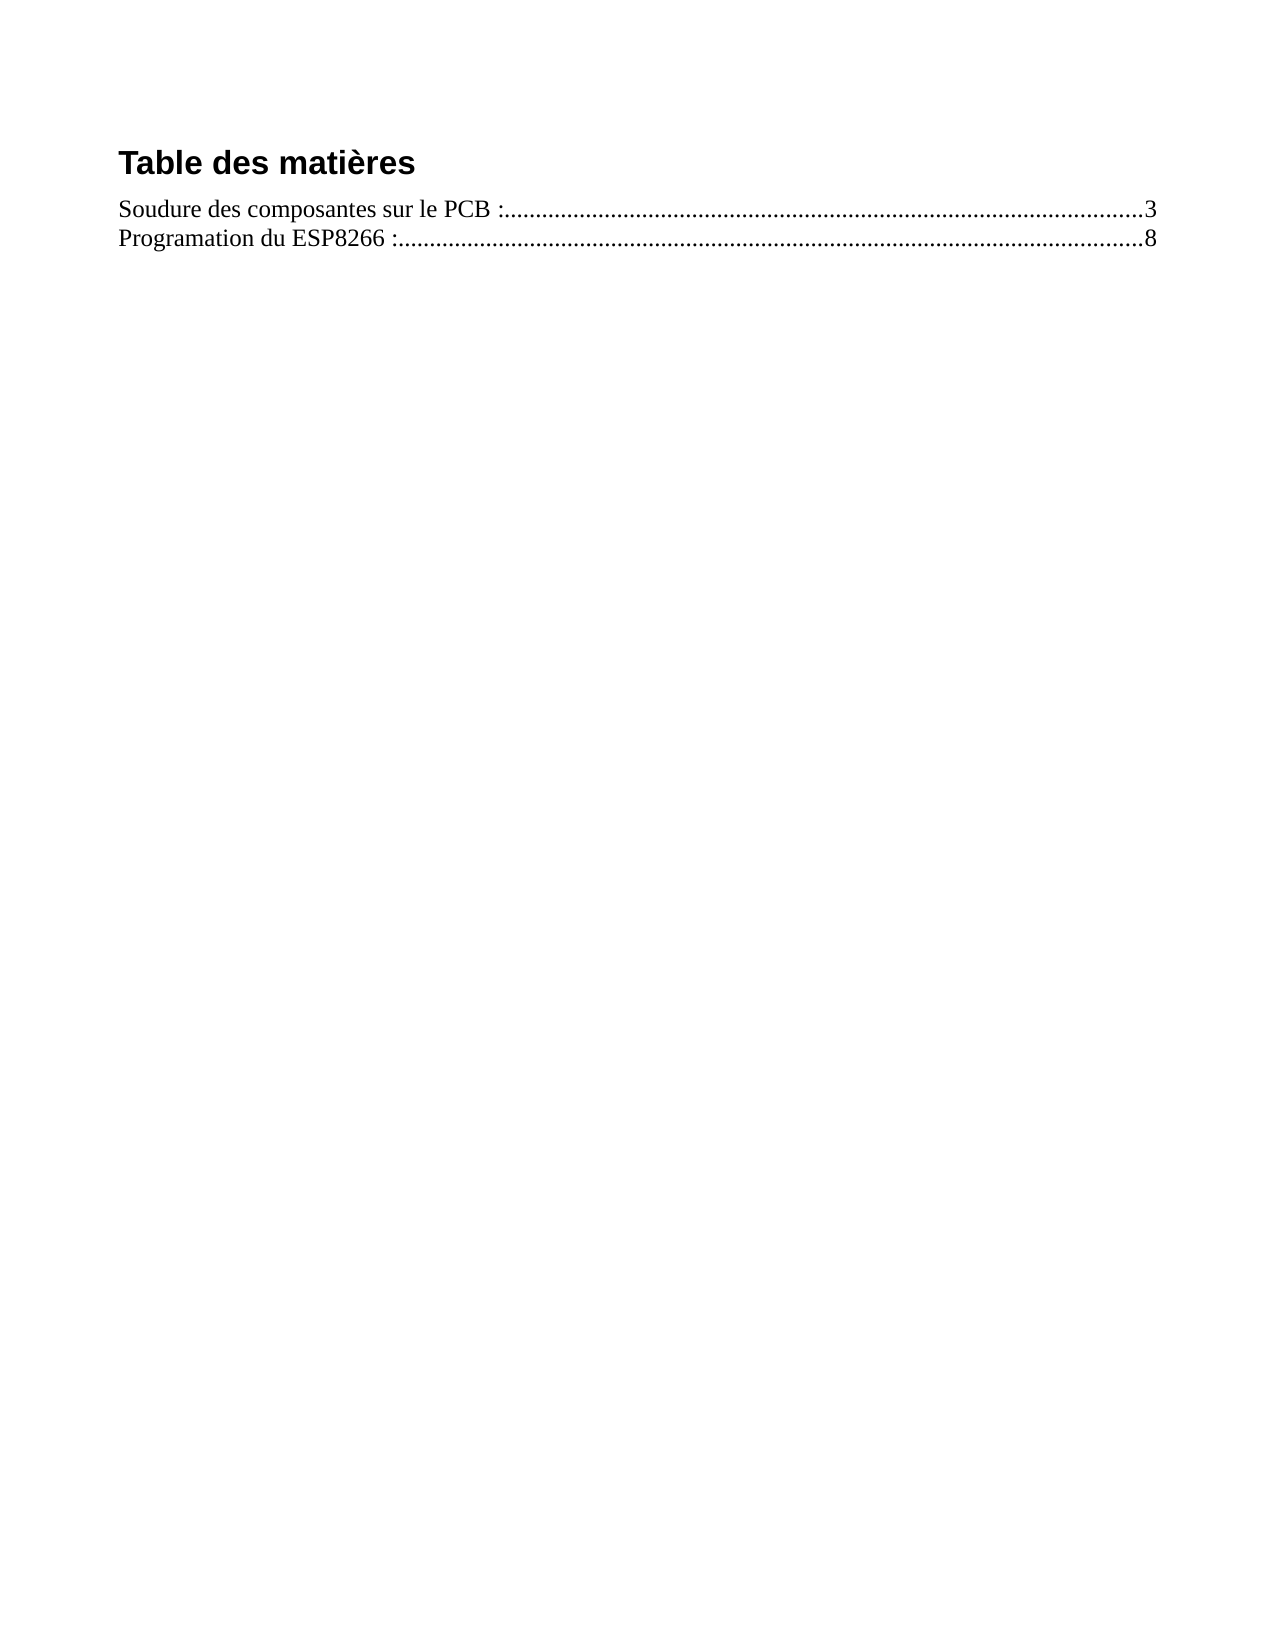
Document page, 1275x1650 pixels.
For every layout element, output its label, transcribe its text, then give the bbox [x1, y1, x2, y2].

text Soudure des composantes sur le PCB : 3 [118, 194, 1157, 223]
subtitle Table des matières [118, 143, 1157, 182]
text Programation du ESP8266 : 8 [118, 223, 1157, 252]
